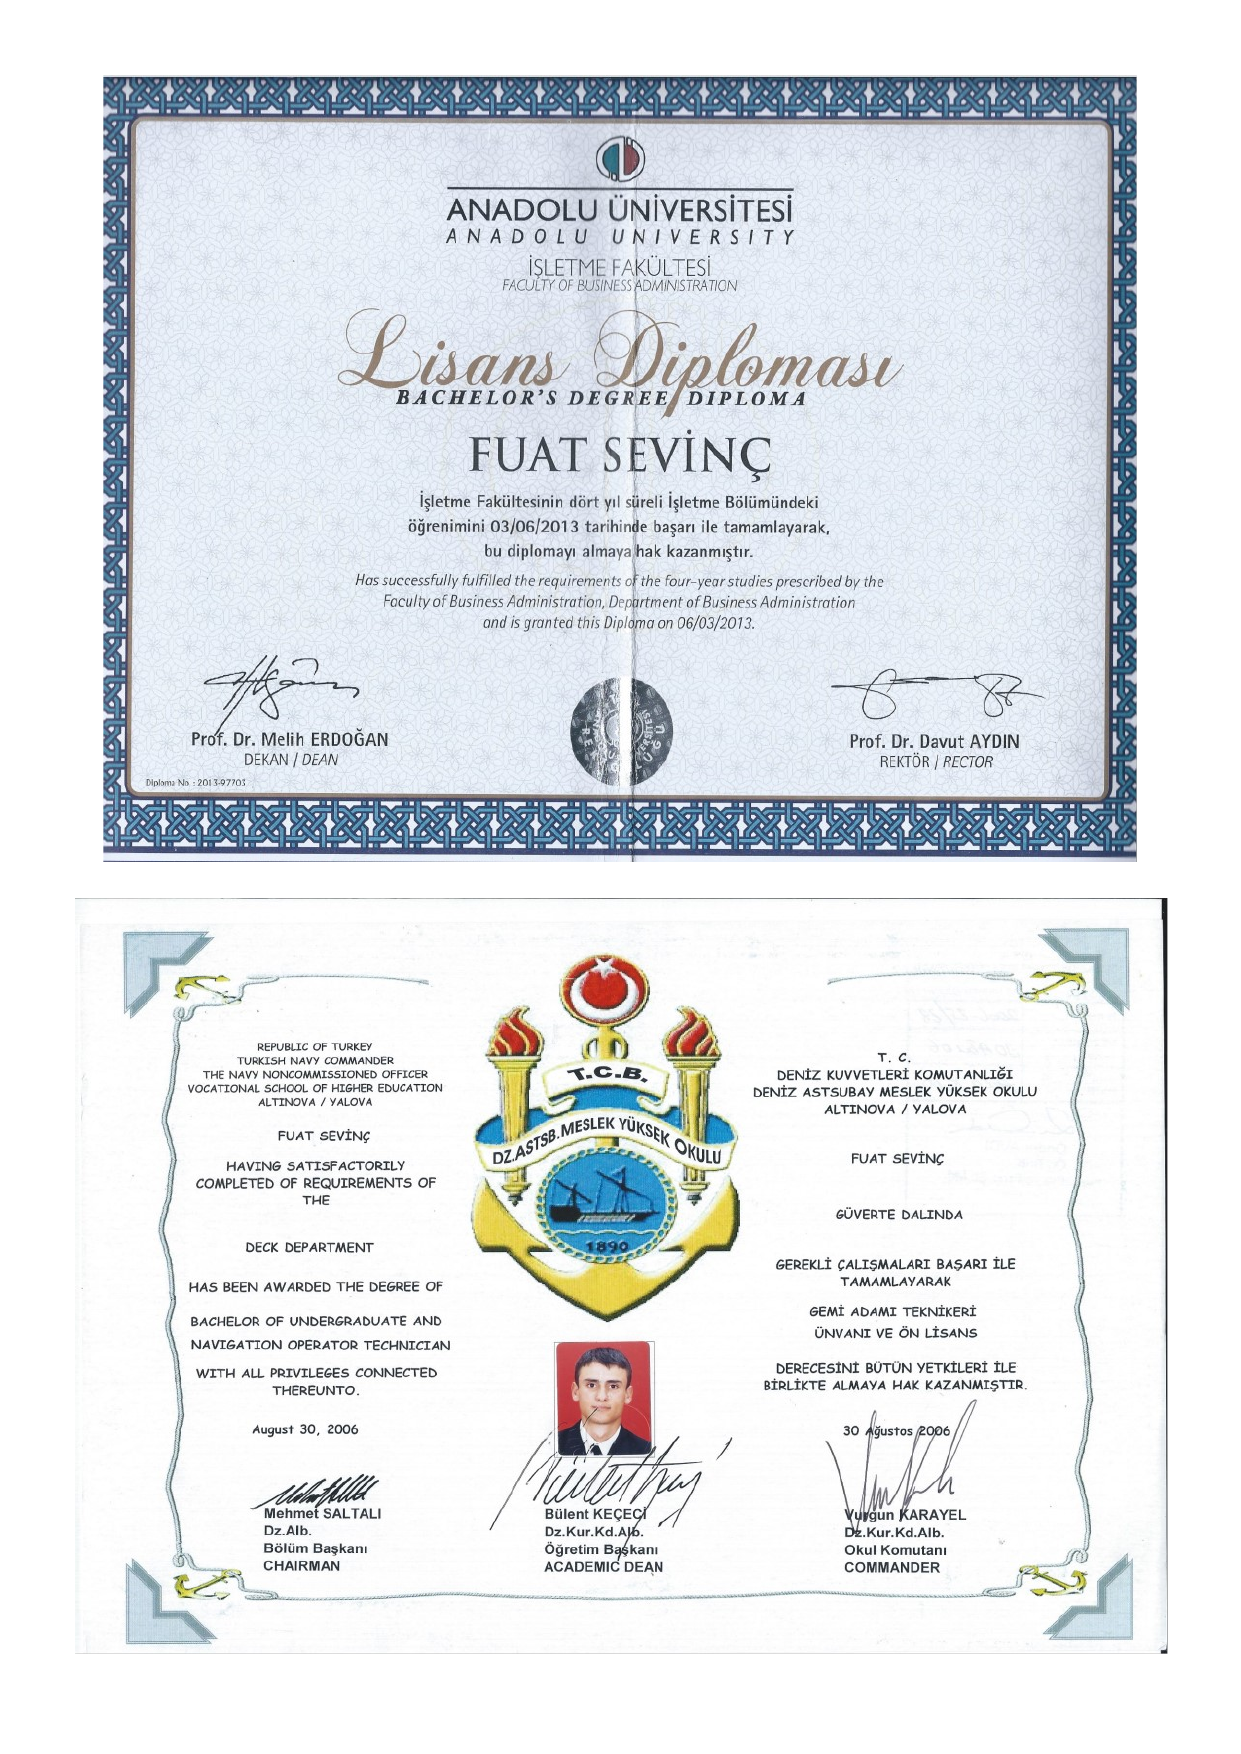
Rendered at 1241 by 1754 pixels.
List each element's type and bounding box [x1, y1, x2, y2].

picture [75, 898, 1168, 1654]
picture [103, 75, 1137, 862]
